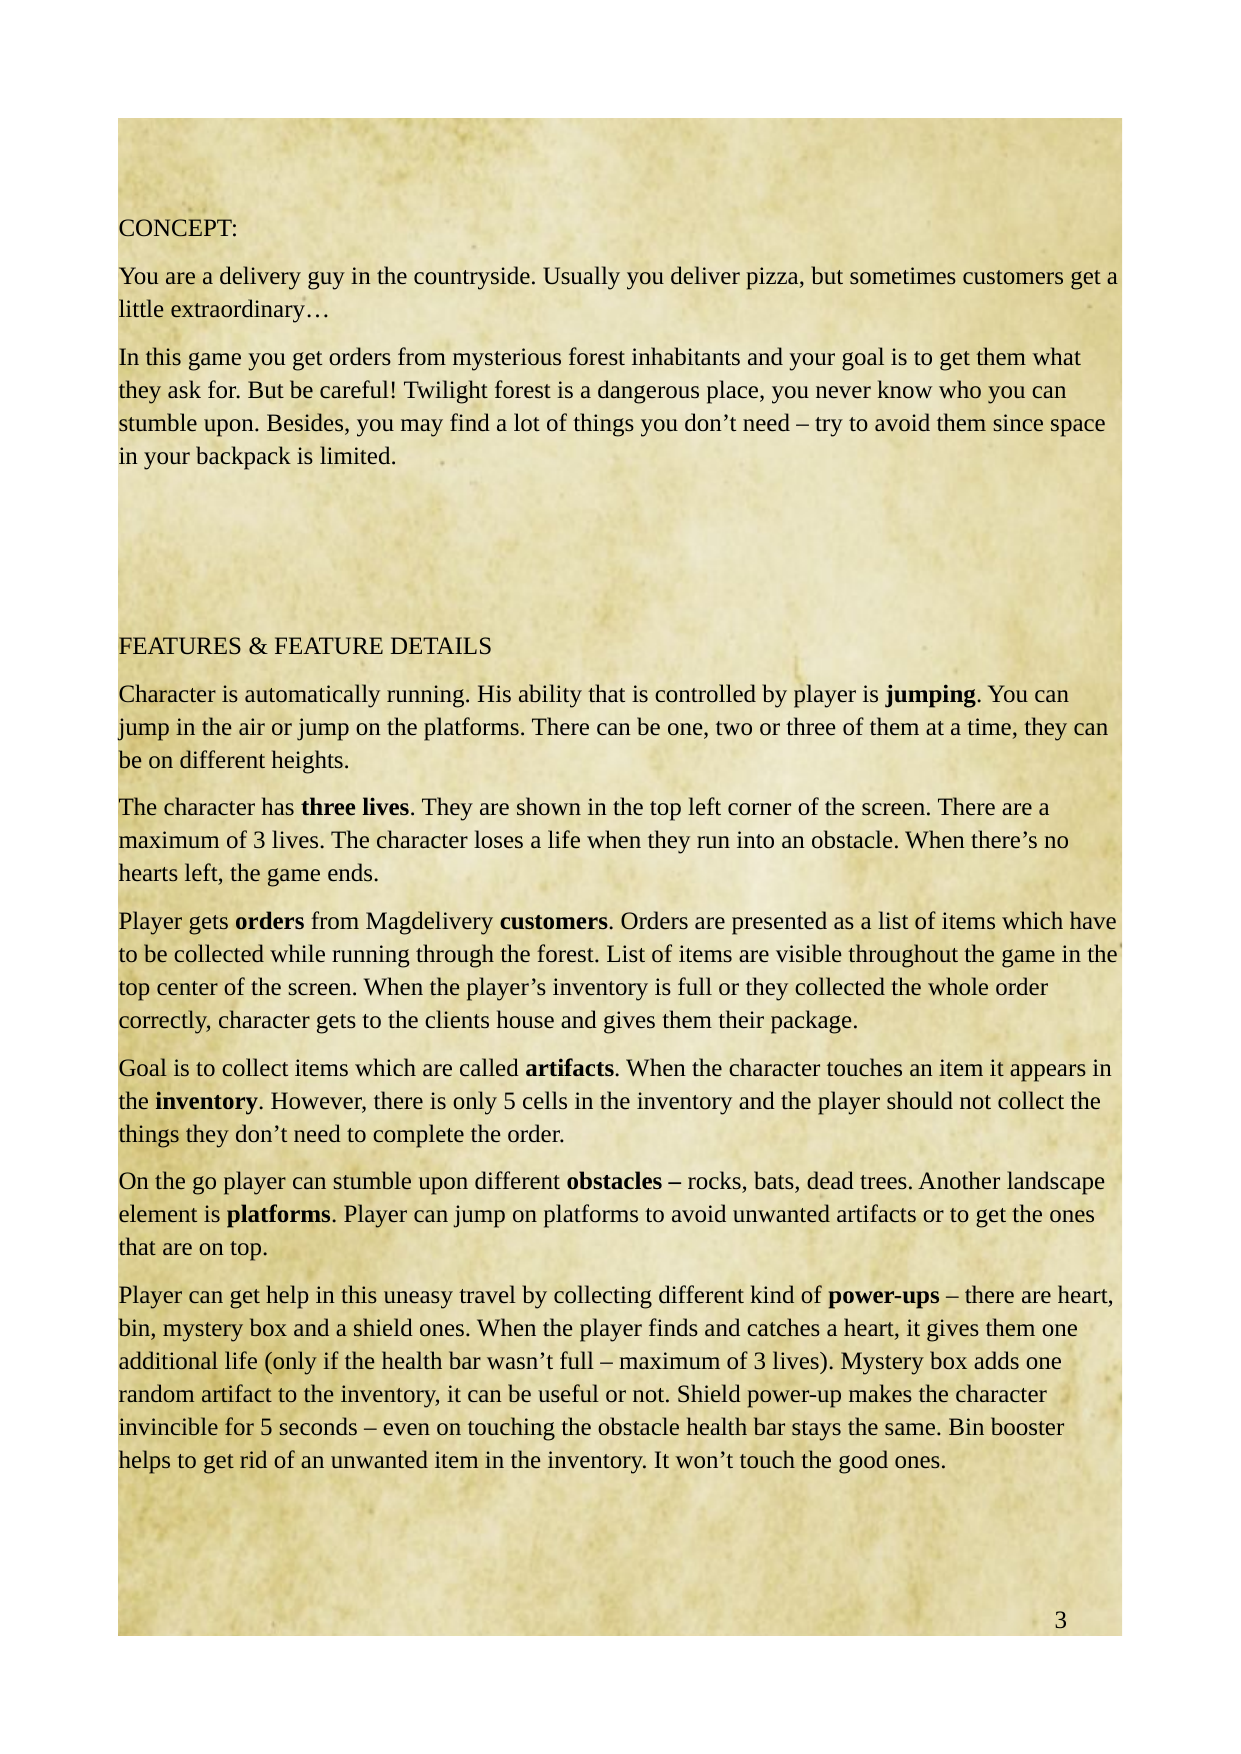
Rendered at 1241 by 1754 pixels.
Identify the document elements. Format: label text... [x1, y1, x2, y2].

picture [220, 660, 1021, 679]
text CONCEPT: [118, 213, 1122, 242]
picture [220, 1261, 1021, 1277]
text Character is automatically running. His ability that is controlled by player is jumping. You can jump in the air or jump on the platforms. There can be one, two or three of them at a time, they can be on different heights. [118, 679, 1122, 774]
text On the go player can stumble upon different obstacles – rocks, bats, dead trees. Another landscape element is platforms. Player can jump on platforms to avoid unwanted artifacts or to get the ones that are on top. [118, 1166, 1122, 1261]
picture [220, 1148, 1021, 1166]
picture [220, 1034, 1021, 1053]
text Player can get help in this uneasy travel by collecting different kind of power-ups – there are heart, bin, mystery box and a shield ones. When the player finds and catches a heart, it gives them one additional life (only if the health bar wasn’t full – maximum of 3 lives). Mystery box adds one random artifact to the inventory, it can be useful or not. Shield power-up makes the character invincible for 5 seconds – even on touching the obstacle health bar stays the same. Bin booster helps to get rid of an unwanted item in the inventory. It won’t touch the good ones. [118, 1280, 1122, 1474]
text FEATURES & FEATURE DETAILS [118, 631, 1122, 660]
picture [220, 774, 1021, 792]
text Goal is to collect items which are called artifacts. When the character touches an item it appears in the inventory. However, there is only 5 cells in the inventory and the player should not collect the things they don’t need to complete the order. [118, 1053, 1122, 1148]
text The character has three lives. They are shown in the top left corner of the screen. There are a maximum of 3 lives. The character loses a life when they run into an obstacle. When there’s no hearts left, the game ends. [118, 792, 1122, 887]
picture [220, 887, 1021, 906]
text Player gets orders from Magdelivery customers. Orders are presented as a list of items which have to be collected while running through the forest. List of items are visible throughout the game in the top center of the screen. When the player’s inventory is full or they collected the whole order correctly, character gets to the clients house and gives them their package. [118, 906, 1122, 1034]
text You are a delivery guy in the countryside. Usually you deliver pizza, but sometimes customers get a little extraordinary… [118, 261, 1122, 323]
picture [220, 476, 1021, 631]
text In this game you get orders from mysterious forest inhabitants and your goal is to get them what they ask for. But be careful! Twilight forest is a dangerous place, you never know who you can stumble upon. Besides, you may find a lot of things you don’t need – try to avoid them since space in your backpack is limited. [118, 342, 1122, 469]
